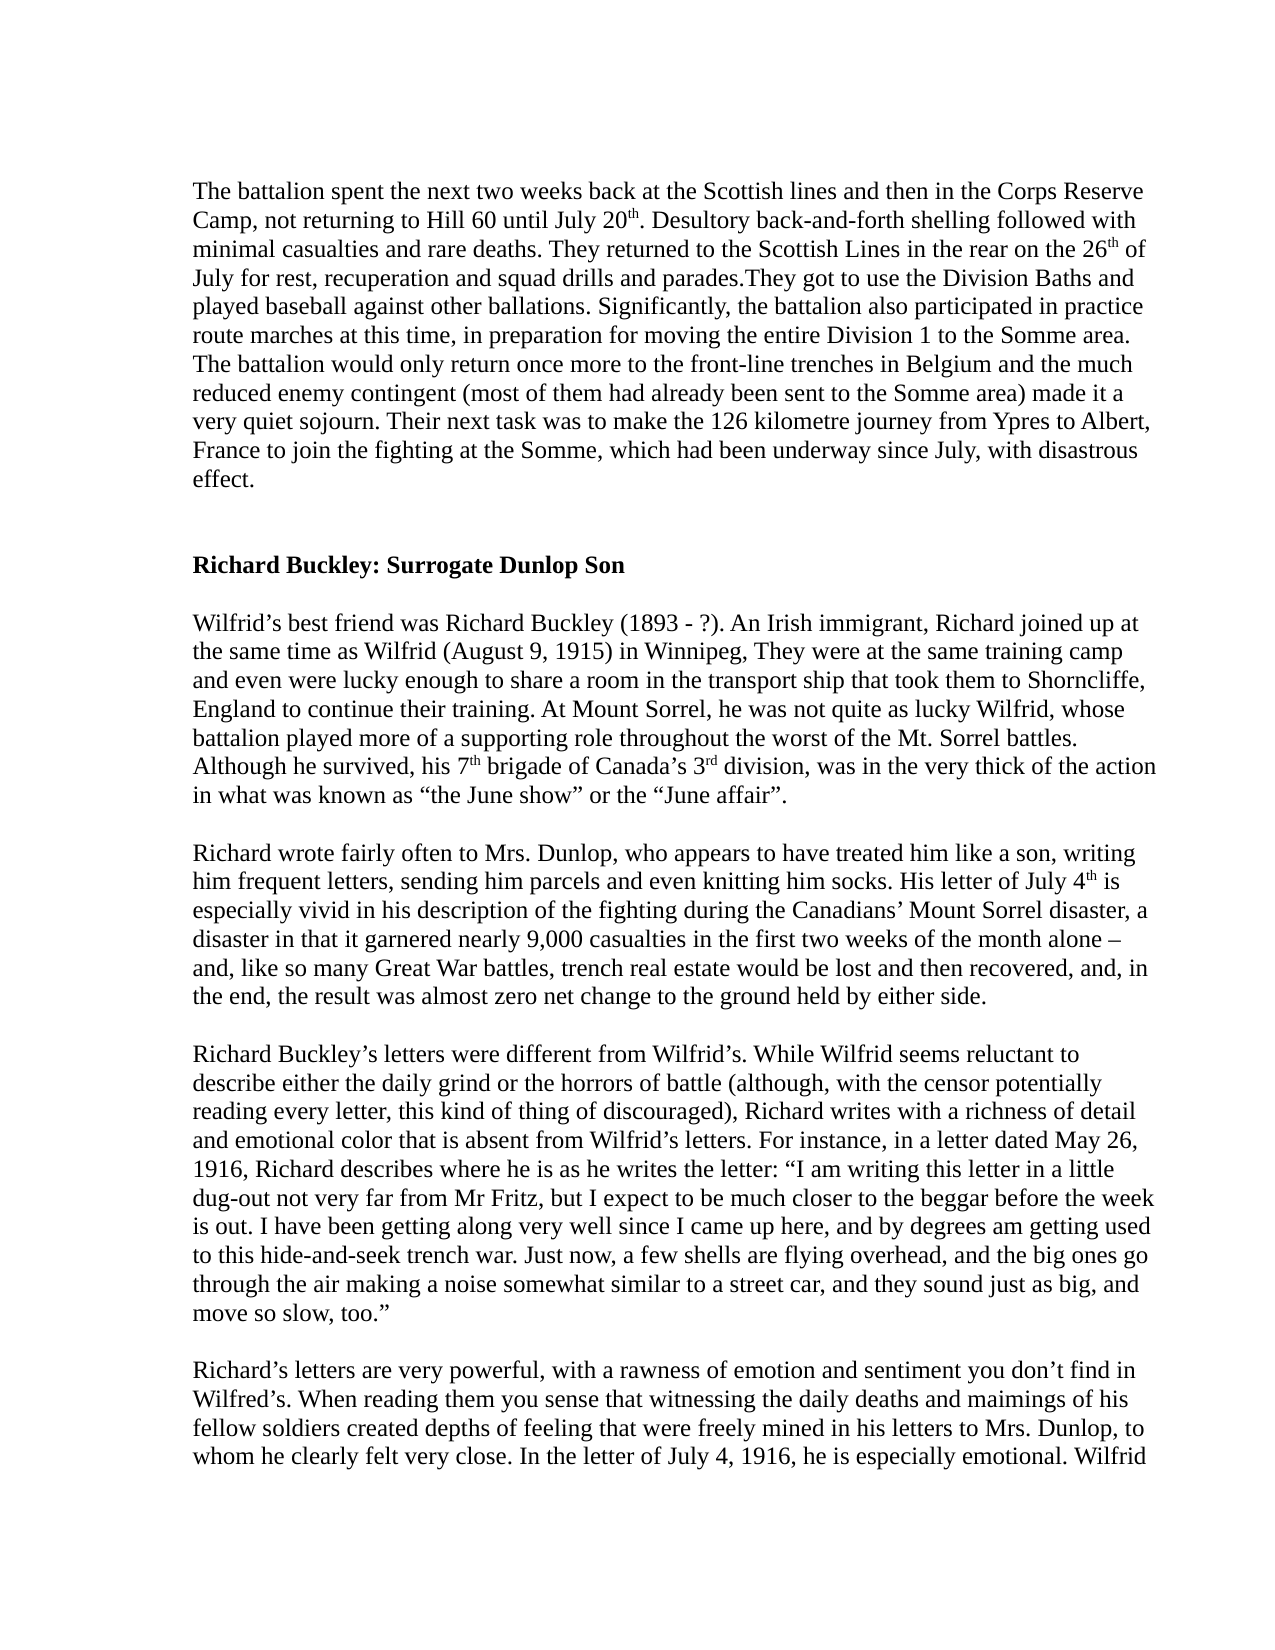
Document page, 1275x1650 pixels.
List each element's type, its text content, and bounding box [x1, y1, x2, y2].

text Wilfrid’s best friend was Richard Buckley (1893 - ?). An Irish immigrant, Richard joined up at the same time as Wilfrid (August 9, 1915) in Winnipeg, They were at the same training camp and even were lucky enough to share a room in the transport ship that took them to Shorncliffe, England to continue their training. At Mount Sorrel, he was not quite as lucky Wilfrid, whose battalion played more of a supporting role throughout the worst of the Mt. Sorrel battles. Although he survived, his 7th brigade of Canada’s 3rd division, was in the very thick of the action in what was known as “the June show” or the “June affair”. [192, 608, 1158, 809]
text The battalion spent the next two weeks back at the Scottish lines and then in the Corps Reserve Camp, not returning to Hill 60 until July 20th. Desultory back-and-forth shelling followed with minimal casualties and rare deaths. They returned to the Scottish Lines in the rear on the 26th of July for rest, recuperation and squad drills and parades.They got to use the Division Baths and played baseball against other ballations. Significantly, the battalion also participated in practice route marches at this time, in preparation for moving the entire Division 1 to the Somme area. The battalion would only return once more to the front-line trenches in Belgium and the much reduced enemy contingent (most of them had already been sent to the Somme area) made it a very quiet sojourn. Their next task was to make the 126 kilometre journey from Ypres to Albert, France to join the fighting at the Somme, which had been underway since July, with disastrous effect. [192, 176, 1158, 493]
text Richard wrote fairly often to Mrs. Dunlop, who appears to have treated him like a son, writing him frequent letters, sending him parcels and even knitting him socks. His letter of July 4th is especially vivid in his description of the fighting during the Canadians’ Mount Sorrel disaster, a disaster in that it garnered nearly 9,000 casualties in the first two weeks of the month alone – and, like so many Great War battles, trench real estate would be lost and then recovered, and, in the end, the result was almost zero net change to the ground held by either side. [192, 838, 1158, 1010]
text Richard Buckley’s letters were different from Wilfrid’s. While Wilfrid seems reluctant to describe either the daily grind or the horrors of battle (although, with the censor potentially reading every letter, this kind of thing of discouraged), Richard writes with a richness of detail and emotional color that is absent from Wilfrid’s letters. For instance, in a letter dated May 26, 1916, Richard describes where he is as he writes the letter: “I am writing this letter in a little dug-out not very far from Mr Fritz, but I expect to be much closer to the beggar before the week is out. I have been getting along very well since I came up here, and by degrees am getting used to this hide-and-seek trench war. Just now, a few shells are flying overhead, and the big ones go through the air making a noise somewhat similar to a street car, and they sound just as big, and move so slow, too.” [192, 1039, 1158, 1326]
text Richard’s letters are very powerful, with a rawness of emotion and sentiment you don’t find in Wilfred’s. When reading them you sense that witnessing the daily deaths and maimings of his fellow soldiers created depths of feeling that were freely mined in his letters to Mrs. Dunlop, to whom he clearly felt very close. In the letter of July 4, 1916, he is especially emotional. Wilfrid [192, 1355, 1158, 1470]
text Richard Buckley: Surrogate Dunlop Son [192, 550, 1158, 579]
